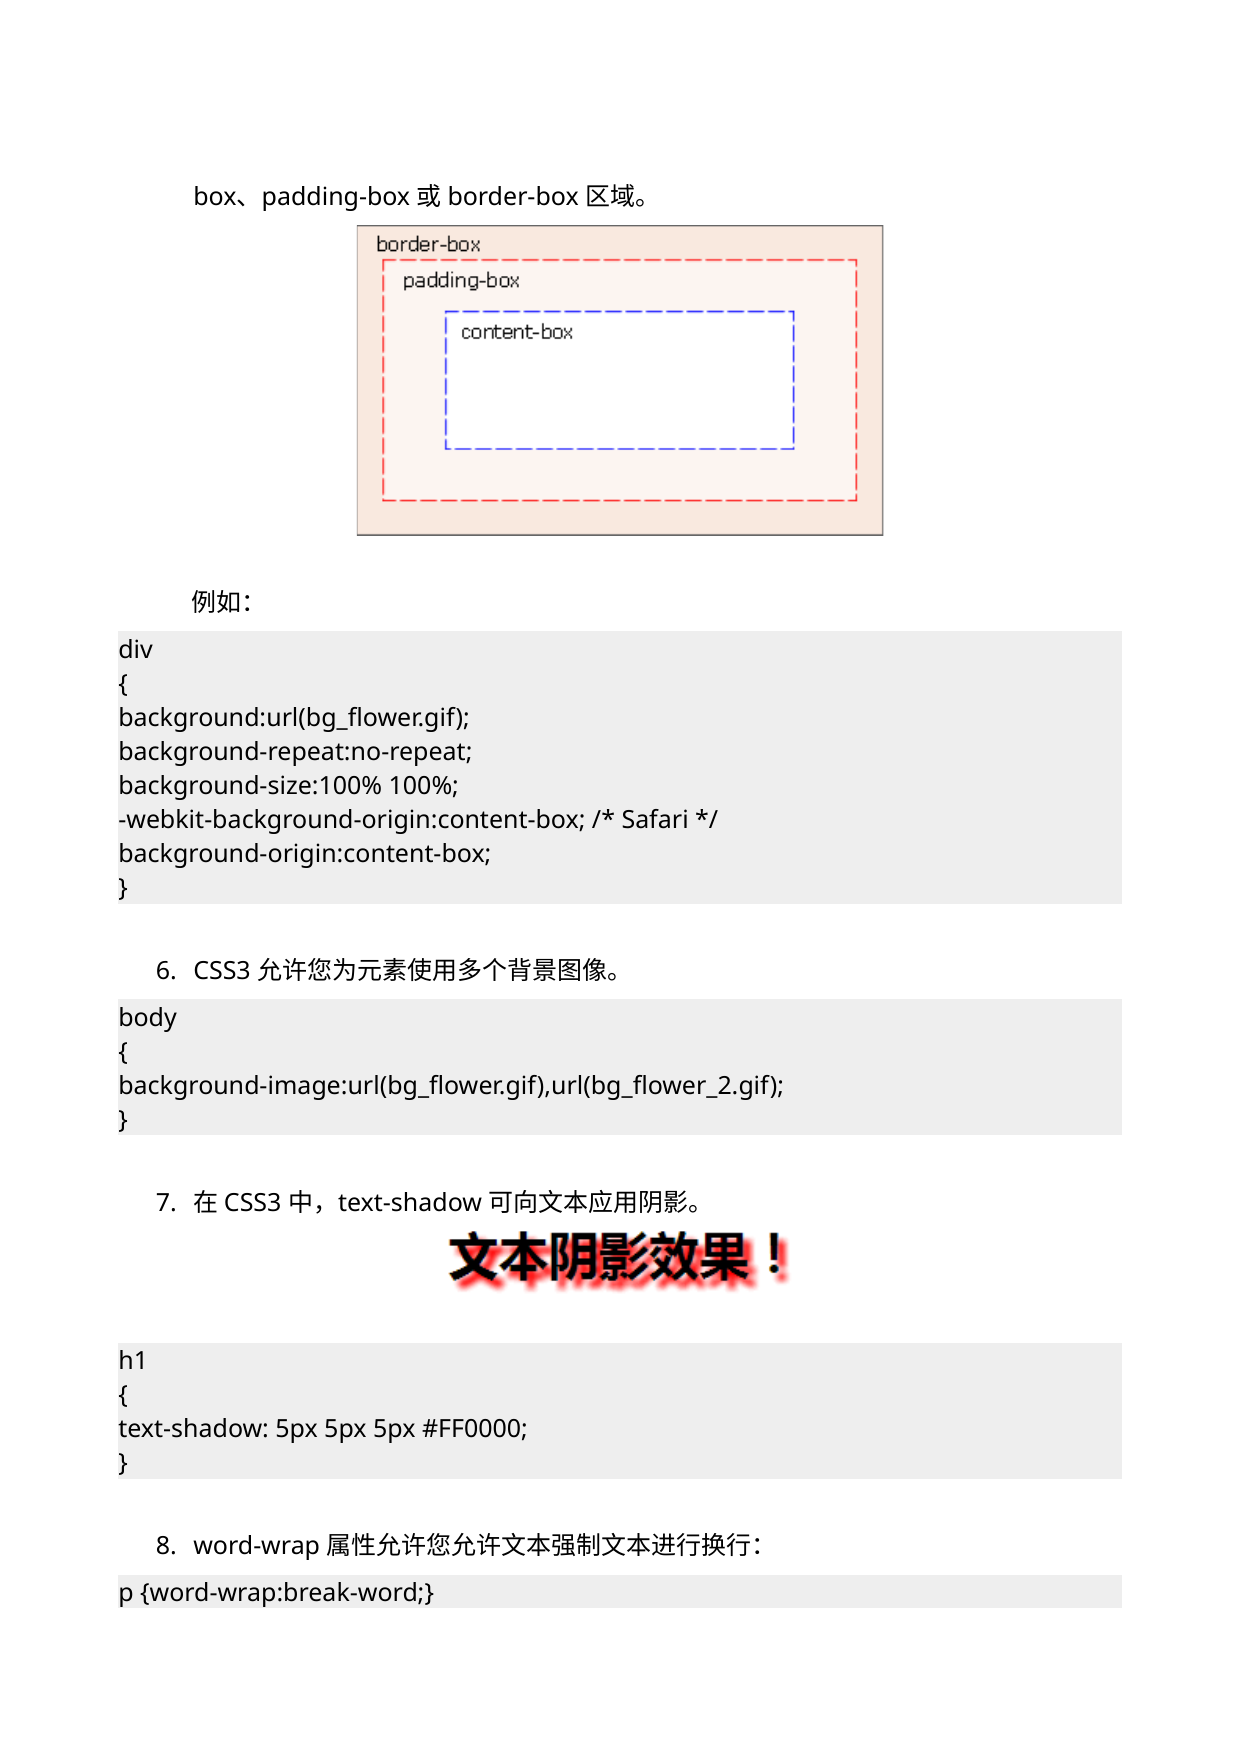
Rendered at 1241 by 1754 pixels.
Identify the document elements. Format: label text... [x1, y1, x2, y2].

table_header h1 { text-shadow: 5px 5px 5px #FF0000; } [118, 1343, 1122, 1479]
list box、padding-box 或 border-box 区域。 [156, 176, 1122, 213]
list CSS3 允许您为元素使用多个背景图像。 [156, 950, 1122, 987]
table_header body { background-image:url(bg_flower.gif),url(bg_flower_2.gif); } [118, 999, 1122, 1135]
picture [447, 1230, 793, 1297]
table_header div { background:url(bg_flower.gif); background-repeat:no-repeat; background-size:100% 100%; -webkit-background-origin:content-box; /* Safari */ background-origin:content-box; } [118, 631, 1122, 904]
list word-wrap 属性允许您允许文本强制文本进行换行： [156, 1526, 1122, 1562]
table_header p {word-wrap:break-word;} [118, 1575, 1122, 1608]
list 在 CSS3 中，text-shadow 可向文本应用阴影。 [156, 1182, 1122, 1218]
text 例如： [118, 583, 1122, 619]
picture [356, 225, 884, 536]
